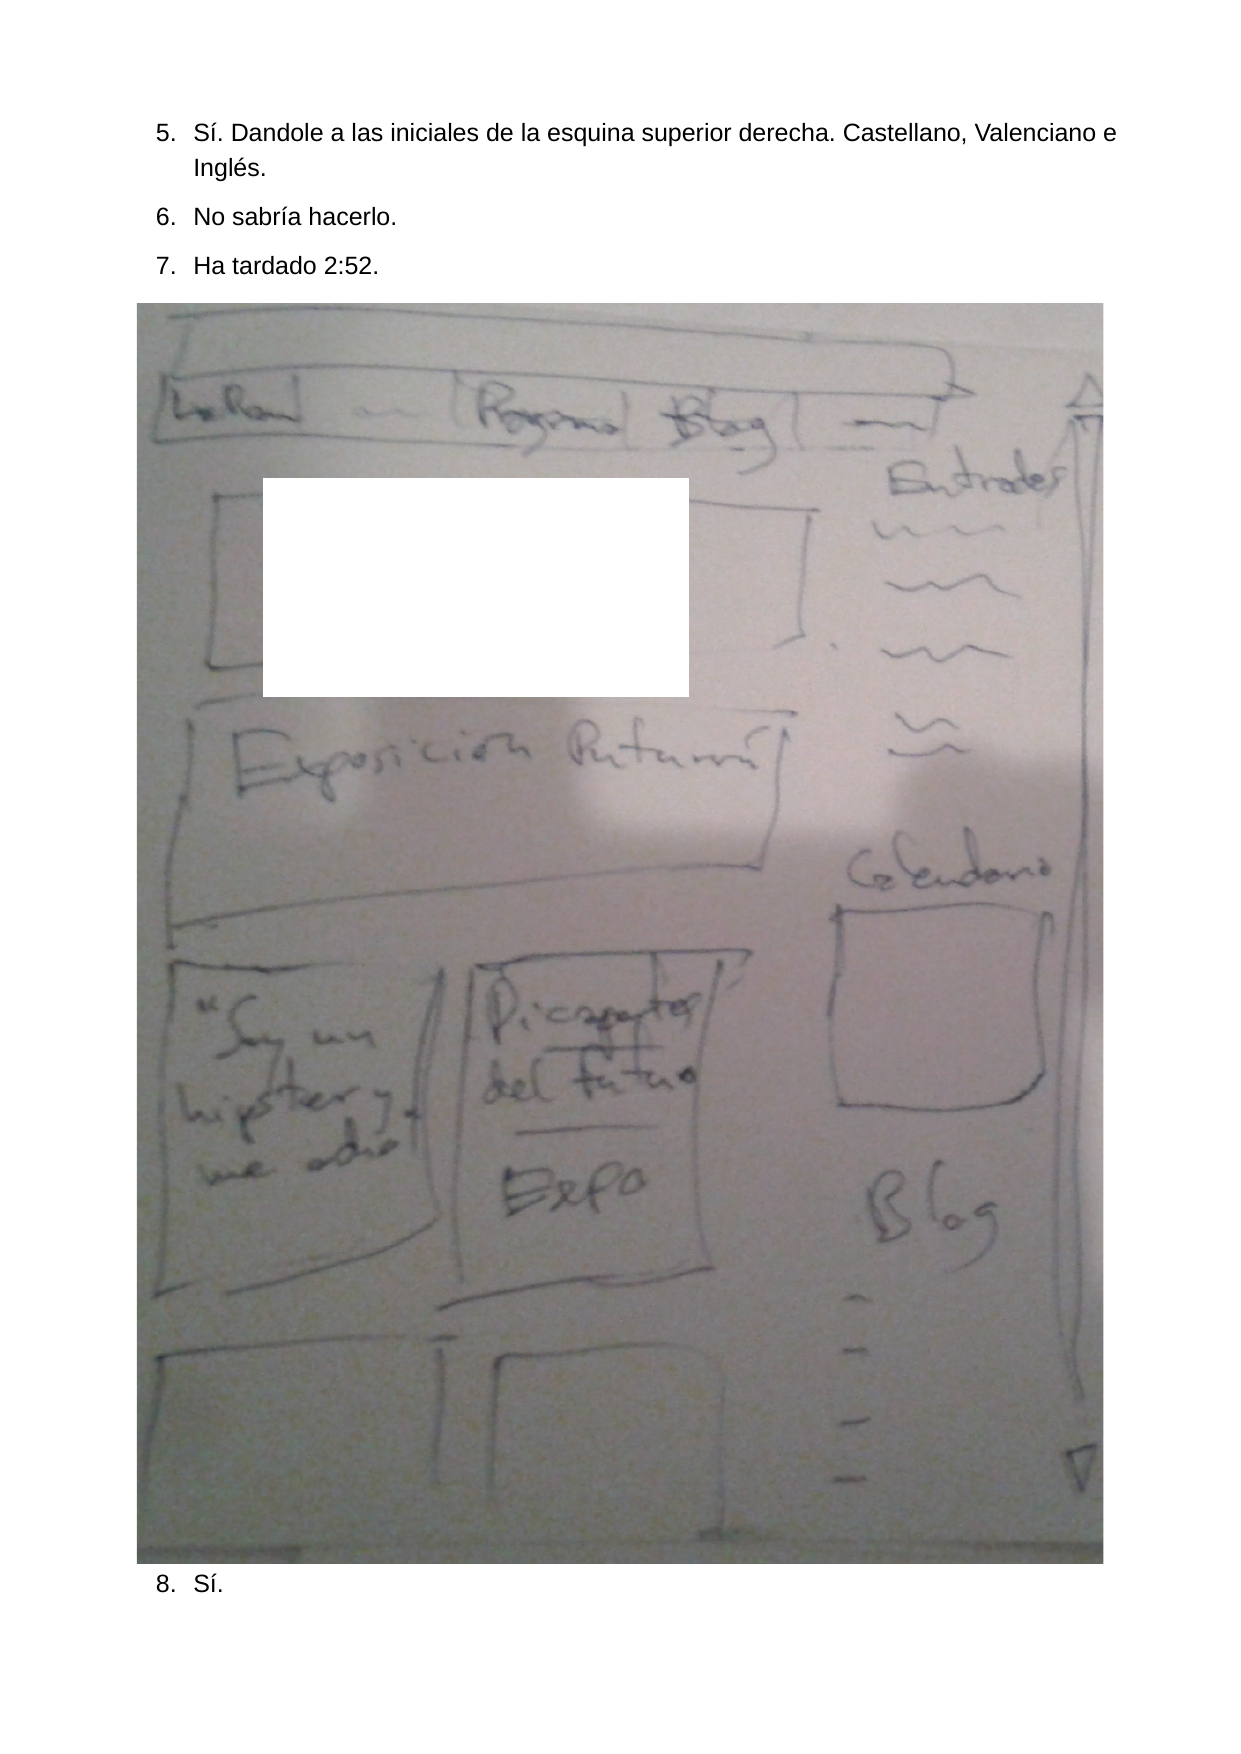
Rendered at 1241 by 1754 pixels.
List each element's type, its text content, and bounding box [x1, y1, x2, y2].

picture [136, 303, 1104, 1564]
list Sí. [156, 300, 1122, 1598]
list Sí. Dandole a las iniciales de la esquina superior derecha. Castellano, Valenciano e Inglés. [156, 118, 1122, 181]
list Ha tardado 2:52. [156, 251, 1122, 279]
list No sabría hacerlo. [156, 202, 1122, 230]
